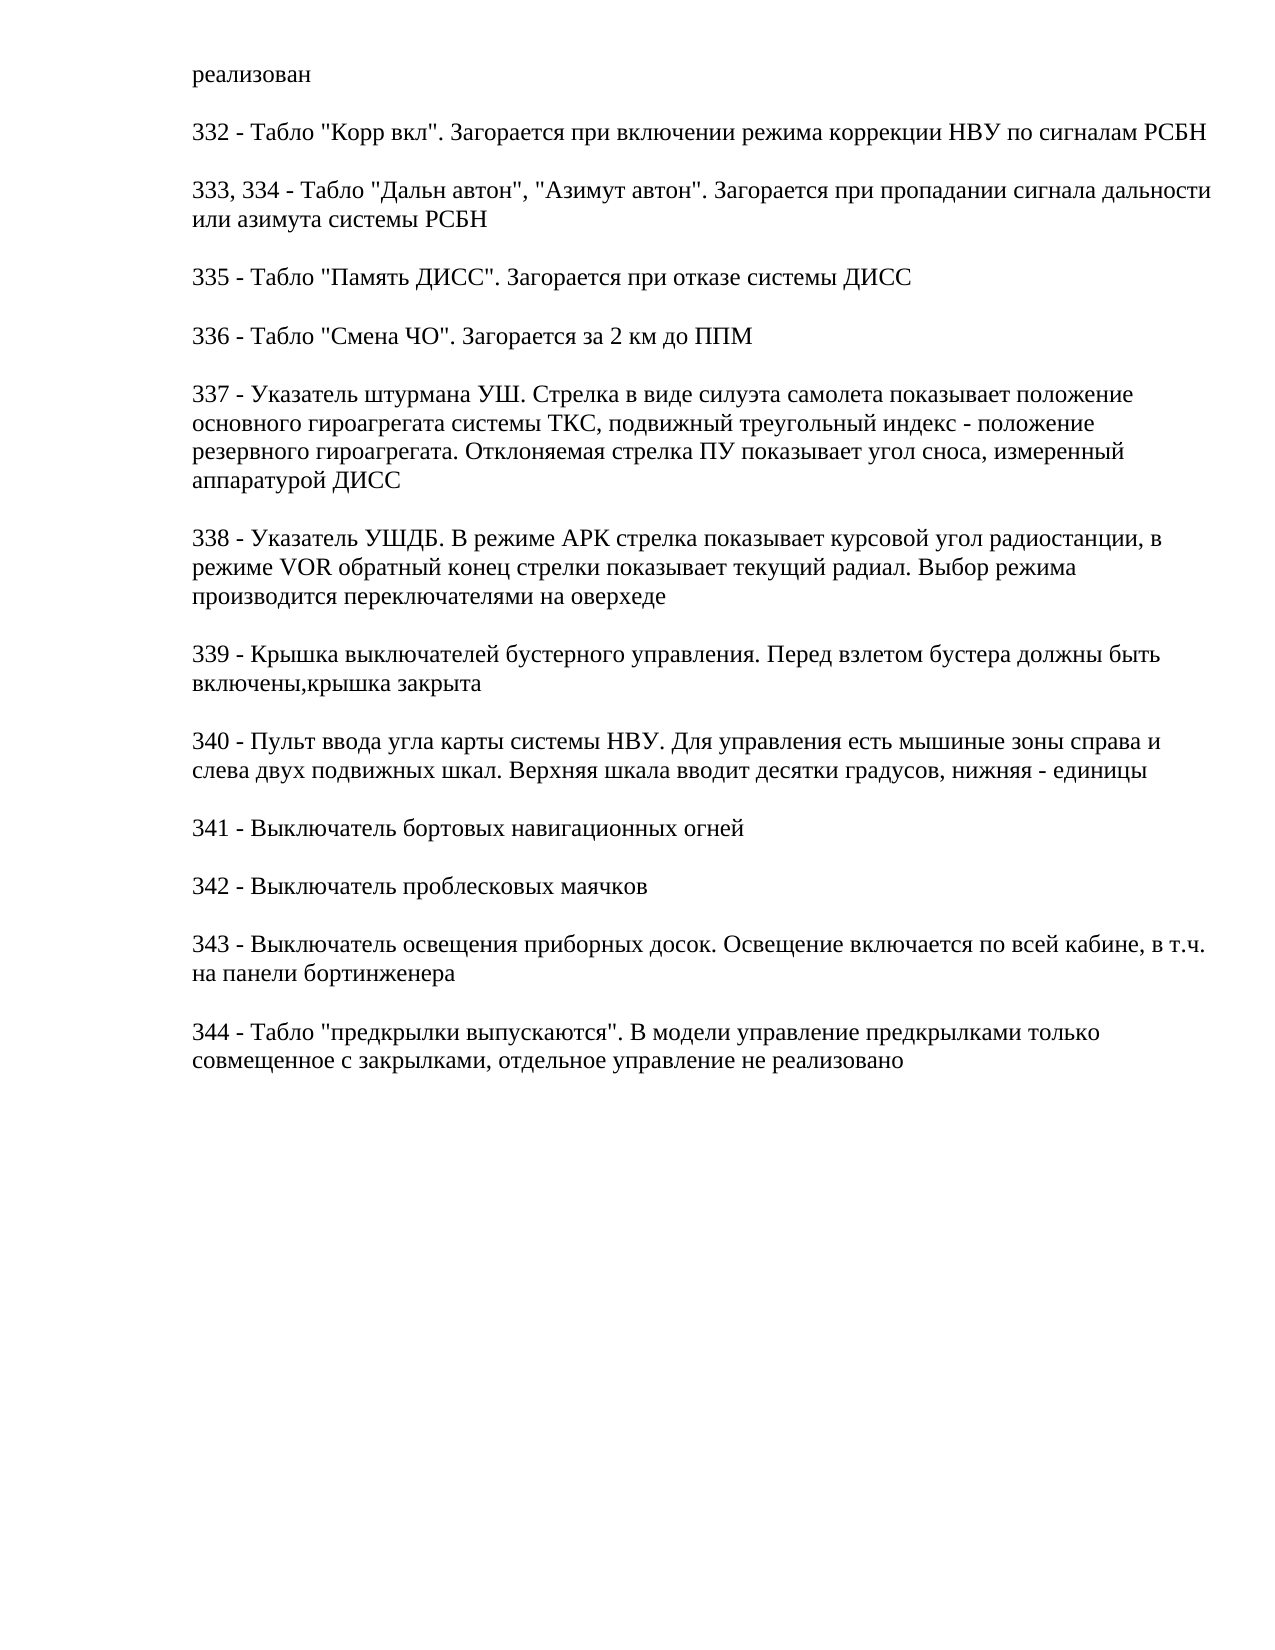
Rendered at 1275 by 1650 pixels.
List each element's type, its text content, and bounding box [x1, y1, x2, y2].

list 344 - Табло "предкрылки выпускаются". В модели управление предкрылками только совмещенное с закрылками, отдельное управление не реализовано [162, 1017, 1216, 1074]
list реализован [162, 59, 1216, 88]
list 340 - Пульт ввода угла карты системы НВУ. Для управления есть мышиные зоны справа и слева двух подвижных шкал. Верхняя шкала вводит десятки градусов, нижняя - единицы [162, 726, 1216, 784]
list 338 - Указатель УШДБ. В режиме АРК стрелка показывает курсовой угол радиостанции, в режиме VOR обратный конец стрелки показывает текущий радиал. Выбор режима производится переключателями на оверхеде [162, 523, 1216, 610]
list 337 - Указатель штурмана УШ. Стрелка в виде силуэта самолета показывает положение основного гироагрегата системы ТКС, подвижный треугольный индекс - положение резервного гироагрегата. Отклоняемая стрелка ПУ показывает угол сноса, измеренный аппаратурой ДИСС [162, 379, 1216, 494]
list 332 - Табло "Корр вкл". Загорается при включении режима коррекции НВУ по сигналам РСБН [162, 117, 1216, 146]
list 333, 334 - Табло "Дальн автон", "Азимут автон". Загорается при пропадании сигнала дальности или азимута системы РСБН [162, 176, 1216, 233]
list 336 - Табло "Смена ЧО". Загорается за 2 км до ППМ [162, 321, 1216, 349]
list 339 - Крышка выключателей бустерного управления. Перед взлетом бустера должны быть включены,крышка закрыта [162, 639, 1216, 697]
list 342 - Выключатель проблесковых маячков [162, 871, 1216, 900]
list 335 - Табло "Память ДИСС". Загорается при отказе системы ДИСС [162, 262, 1216, 291]
list 343 - Выключатель освещения приборных досок. Освещение включается по всей кабине, в т.ч. на панели бортинженера [162, 929, 1216, 987]
list 341 - Выключатель бортовых навигационных огней [162, 813, 1216, 842]
